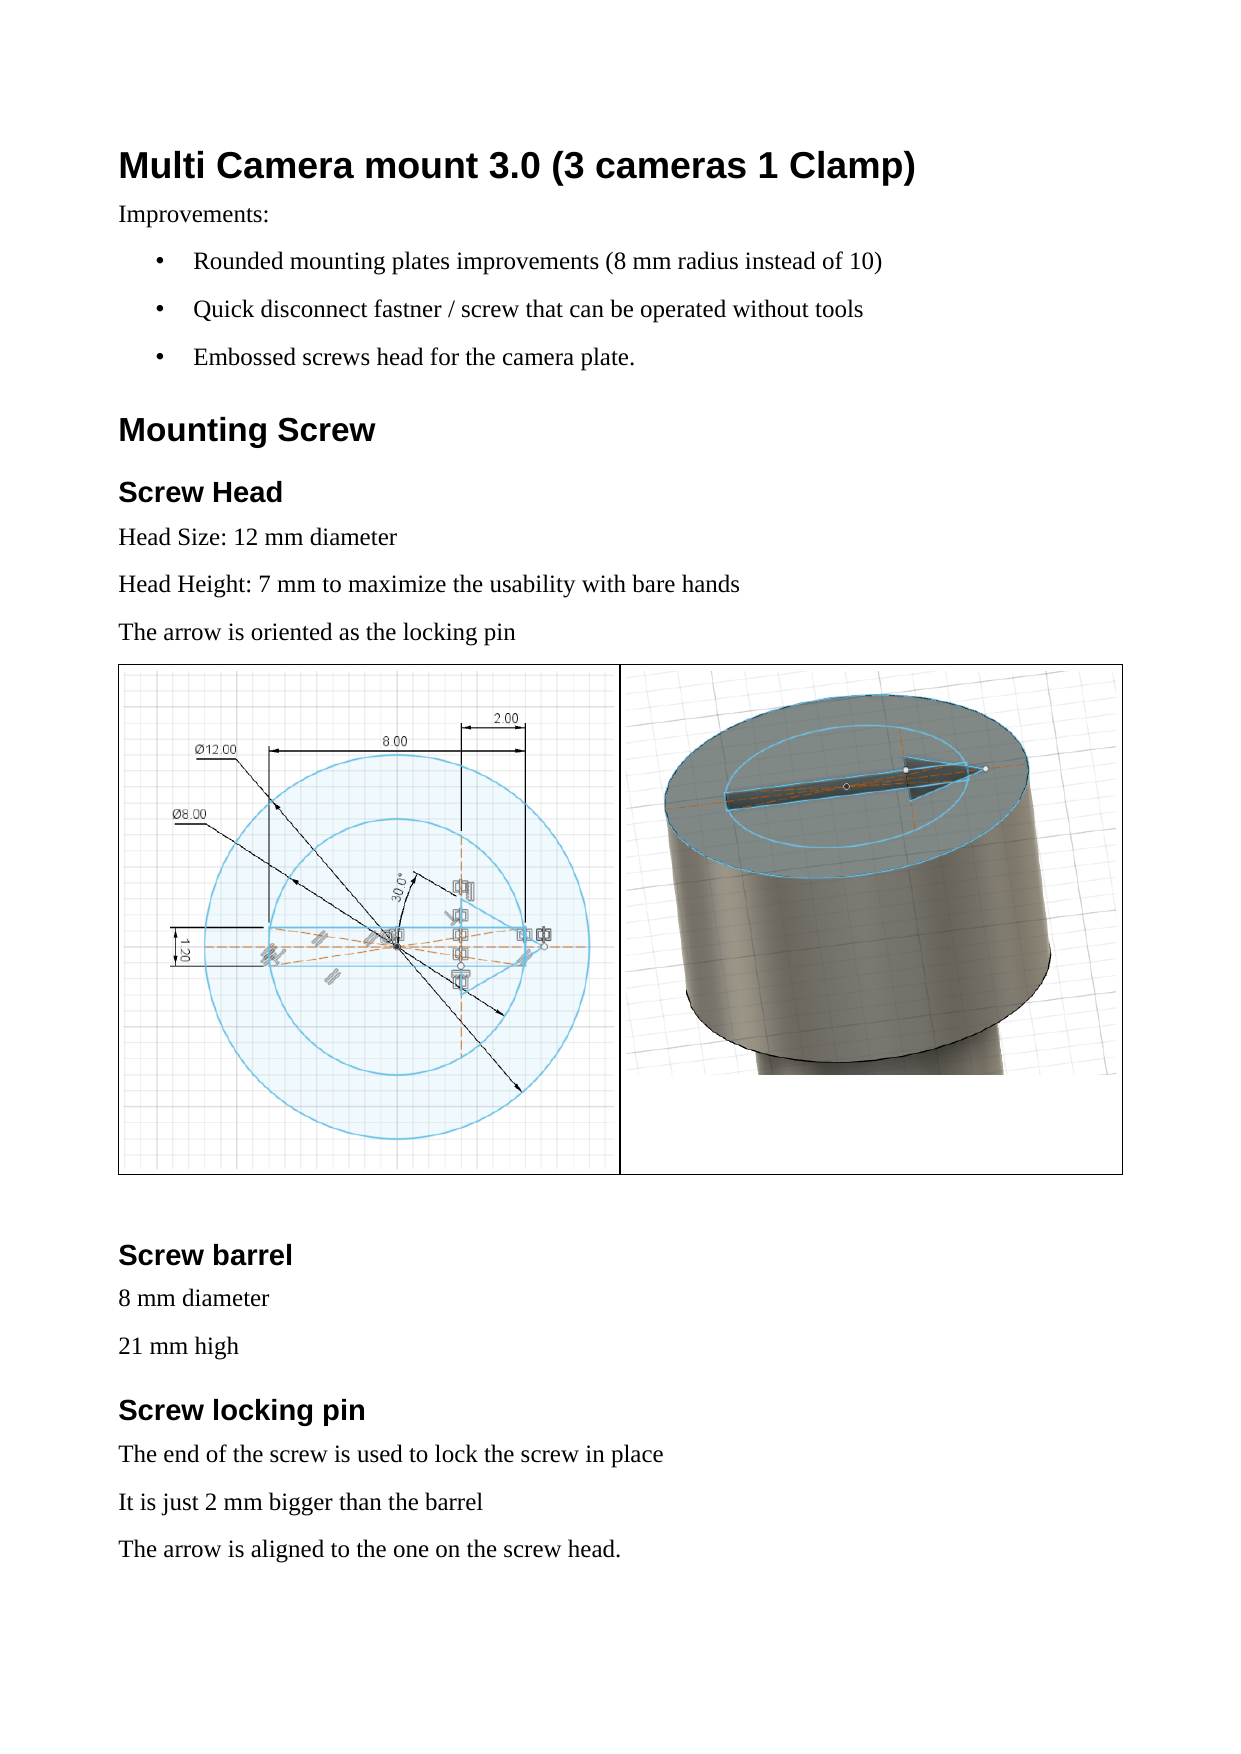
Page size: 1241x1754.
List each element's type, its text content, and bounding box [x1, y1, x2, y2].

text The arrow is aligned to the one on the screw head. [118, 1534, 1122, 1563]
subtitle Multi Camera mount 3.0 (3 cameras 1 Clamp) [118, 143, 1122, 186]
text 8 mm diameter [118, 1283, 1122, 1312]
text Head Size: 12 mm diameter [118, 522, 1122, 550]
text The end of the screw is used to lock the screw in place [118, 1439, 1122, 1468]
table_header [621, 665, 1122, 1174]
text Head Height: 7 mm to maximize the usability with bare hands [118, 569, 1122, 598]
subtitle Screw Head [118, 476, 1122, 509]
list Rounded mounting plates improvements (8 mm radius instead of 10) [156, 246, 1122, 275]
subtitle Screw locking pin [118, 1393, 1122, 1427]
picture [625, 671, 1117, 1075]
text It is just 2 mm bigger than the barrel [118, 1487, 1122, 1516]
subtitle Mounting Screw [118, 410, 1122, 448]
picture [123, 671, 615, 1169]
list Quick disconnect fastner / screw that can be operated without tools [156, 294, 1122, 323]
text 21 mm high [118, 1331, 1122, 1360]
text Improvements: [118, 199, 1122, 227]
table_header [119, 665, 619, 1174]
text The arrow is oriented as the locking pin [118, 617, 1122, 646]
subtitle Screw barrel [118, 1237, 1122, 1271]
list Embossed screws head for the camera plate. [156, 342, 1122, 370]
